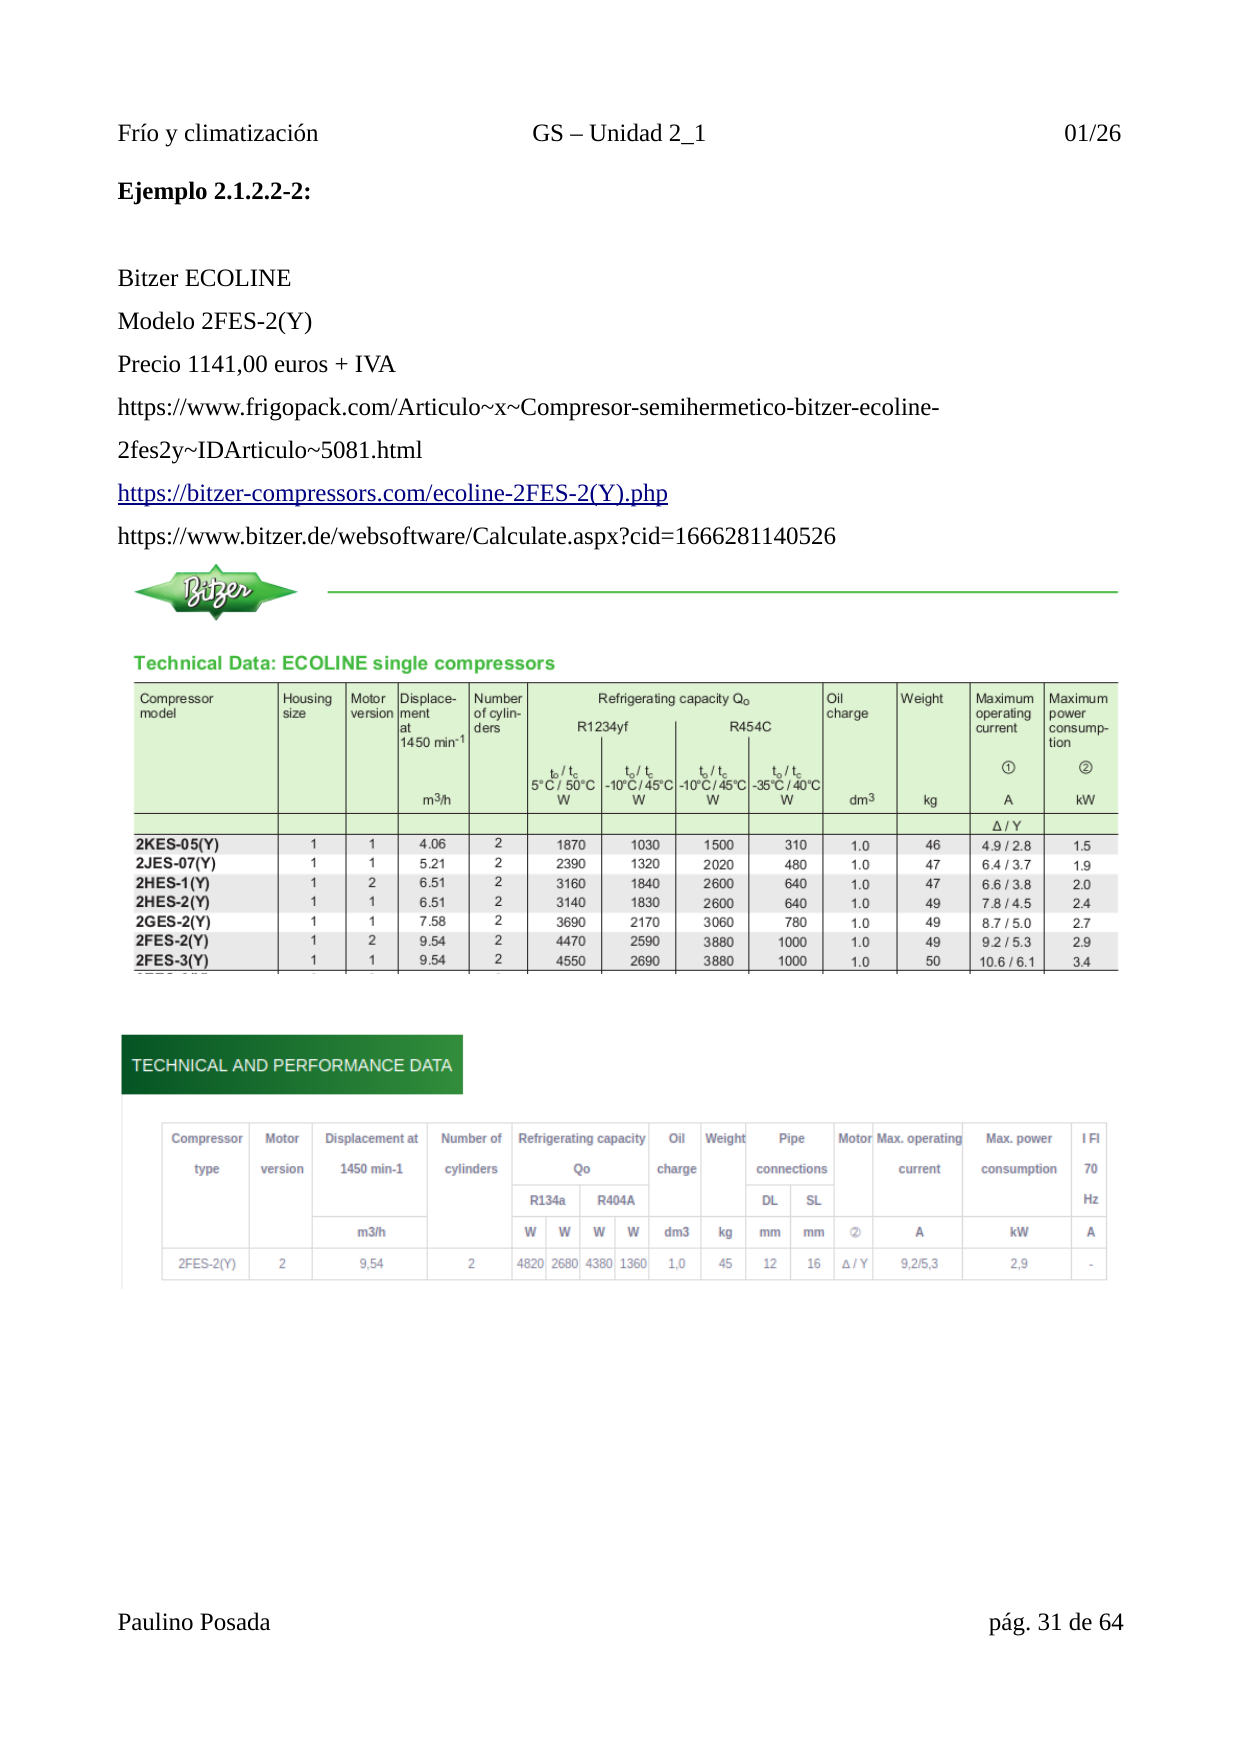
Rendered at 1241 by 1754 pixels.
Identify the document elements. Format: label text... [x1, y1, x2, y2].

text Precio 1141,00 euros + IVA [117, 349, 1123, 378]
picture [118, 564, 1123, 974]
picture [118, 1030, 1123, 1289]
text https://www.bitzer.de/websoftware/Calculate.aspx?cid=1666281140526 [117, 521, 1123, 550]
text https://bitzer-compressors.com/ecoline-2FES-2(Y).php [117, 478, 1123, 507]
text Bitzer ECOLINE [117, 263, 1123, 291]
text Ejemplo 2.1.2.2-2: [117, 176, 1123, 205]
text https://www.frigopack.com/Articulo~x~Compresor-semihermetico-bitzer-ecoline-2fes2y~IDArticulo~5081.html [117, 392, 1123, 464]
text Modelo 2FES-2(Y) [117, 306, 1123, 334]
